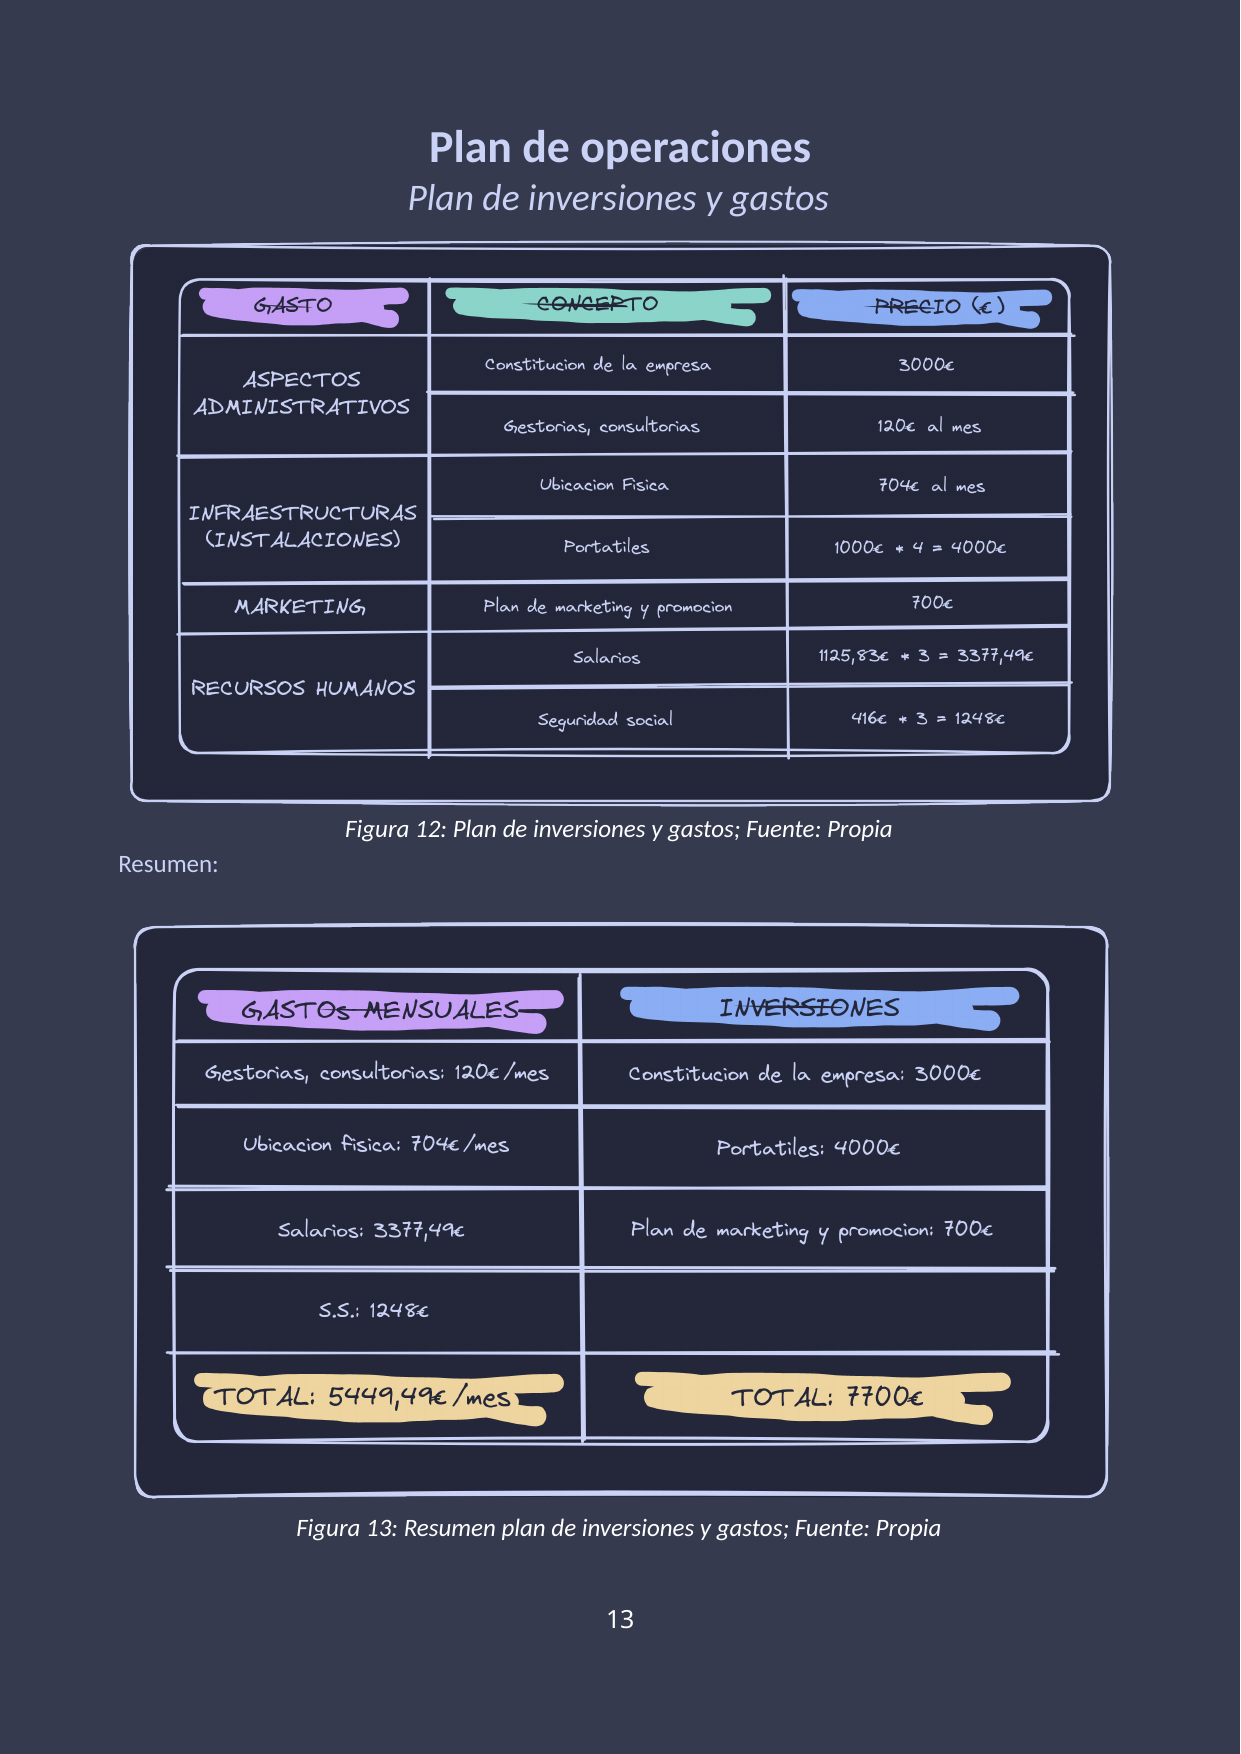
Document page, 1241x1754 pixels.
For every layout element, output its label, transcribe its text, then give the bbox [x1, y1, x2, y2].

text Figura 13: Resumen plan de inversiones y gastos; Fuente: Propia [118, 1513, 1122, 1543]
text [118, 220, 1122, 232]
text Plan de inversiones y gastos [118, 174, 1122, 220]
text Plan de operaciones [118, 118, 1122, 174]
picture [118, 910, 1123, 1513]
text Figura 12: Plan de inversiones y gastos; Fuente: Propia [118, 814, 1122, 844]
picture [118, 232, 1123, 814]
text Resumen: [118, 844, 1122, 879]
